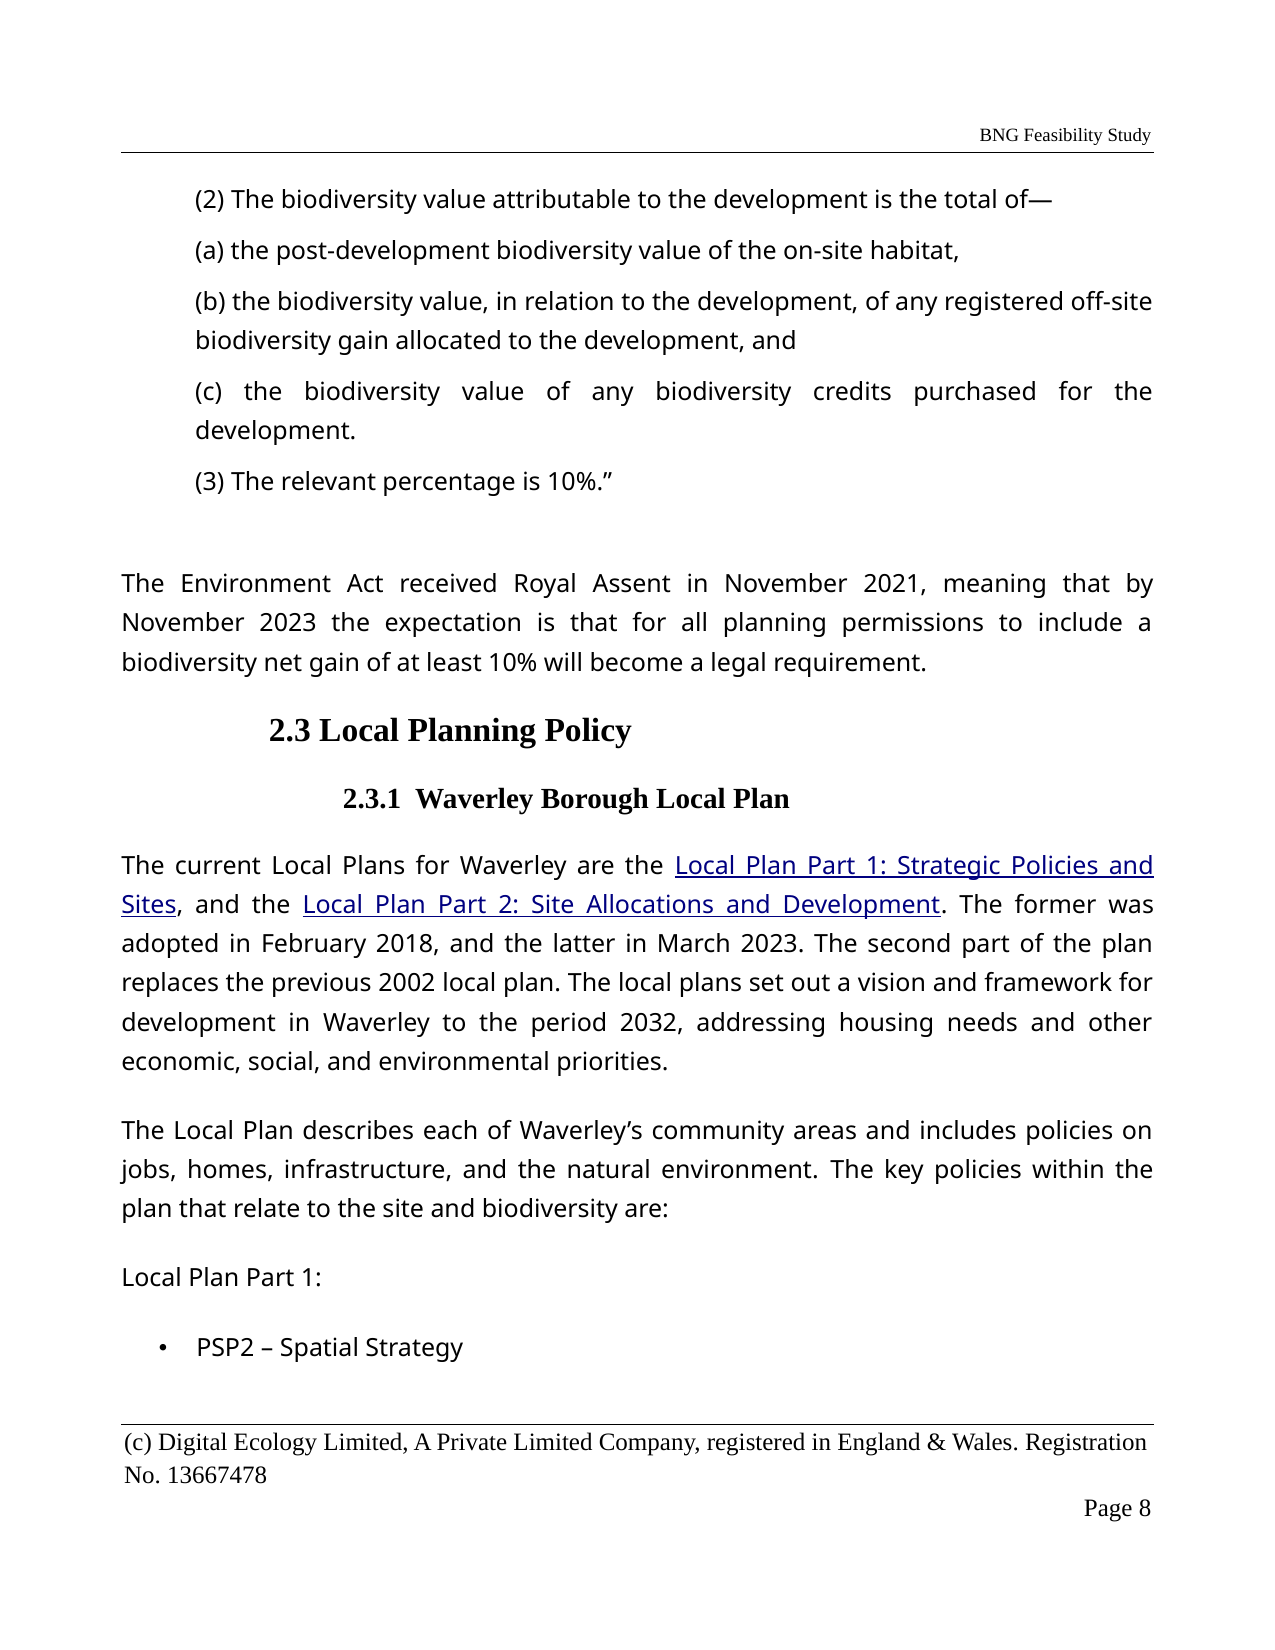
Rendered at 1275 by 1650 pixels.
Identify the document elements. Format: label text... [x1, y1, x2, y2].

list PSP2 – Spatial Strategy [158, 1329, 1154, 1363]
text (c) the biodiversity value of any biodiversity credits purchased for the development. [195, 373, 1154, 447]
text (b) the biodiversity value, in relation to the development, of any registered off-site biodiversity gain allocated to the development, and [195, 283, 1154, 357]
text Local Plan Part 1: [121, 1260, 1154, 1294]
text (a) the post-development biodiversity value of the on-site habitat, [195, 232, 1154, 266]
text The Local Plan describes each of Waverley’s community areas and includes policies on jobs, homes, infrastructure, and the natural environment. The key policies within the plan that relate to the site and biodiversity are: [121, 1113, 1154, 1225]
text (3) The relevant percentage is 10%.” [195, 464, 1154, 498]
text The Environment Act received Royal Assent in November 2021, meaning that by November 2023 the expectation is that for all planning permissions to include a biodiversity net gain of at least 10% will become a legal requirement. [121, 566, 1154, 678]
text (2) The biodiversity value attributable to the development is the total of— [195, 181, 1154, 215]
subtitle 2.3.1 Waverley Borough Local Plan [233, 782, 1154, 815]
subtitle 2.3 Local Planning Policy [196, 710, 1154, 749]
text The current Local Plans for Waverley are the Local Plan Part 1: Strategic Policies and Sites, and the Local Plan Part 2: Site Allocations and Development. The former was adopted in February 2018, and the latter in March 2023. The second part of the plan replaces the previous 2002 local plan. The local plans set out a vision and framework for development in Waverley to the period 2032, addressing housing needs and other economic, social, and environmental priorities. [121, 848, 1154, 1077]
